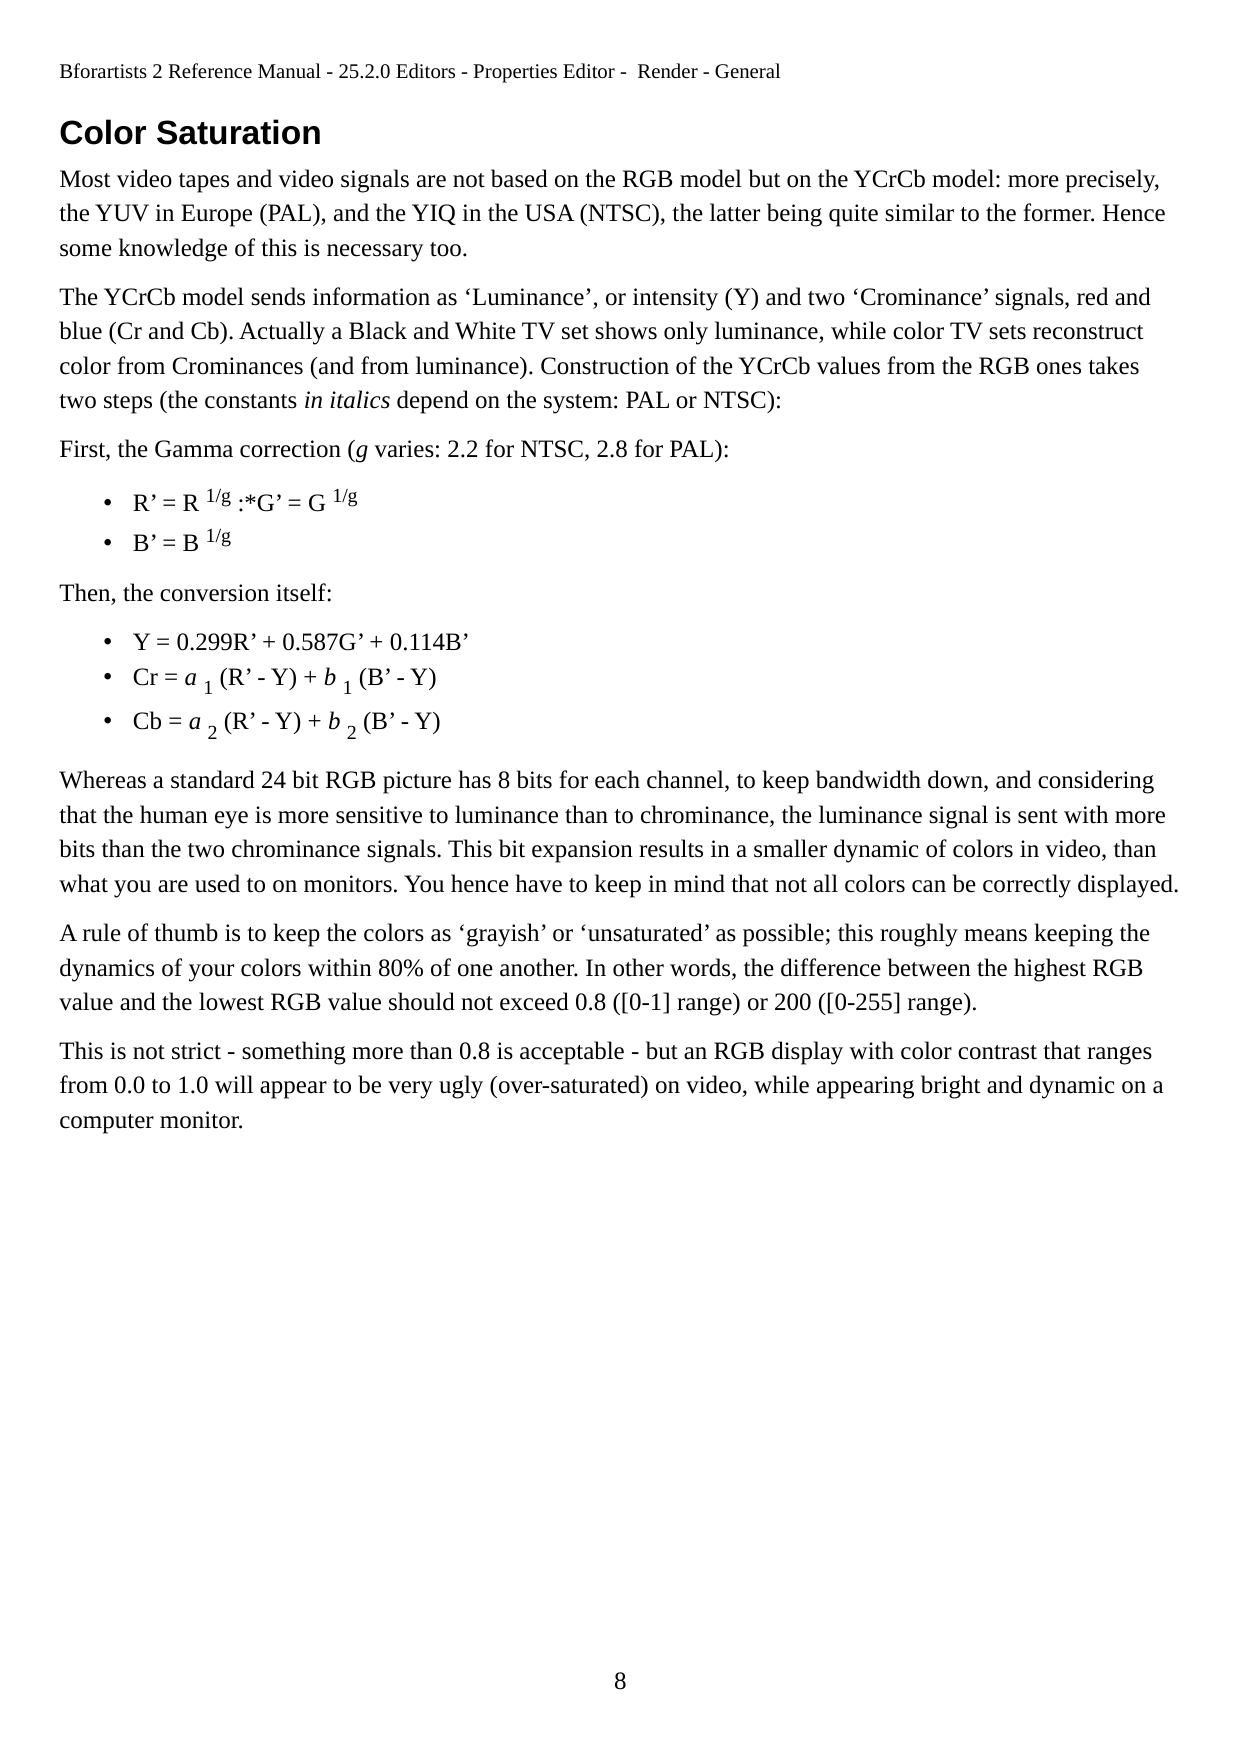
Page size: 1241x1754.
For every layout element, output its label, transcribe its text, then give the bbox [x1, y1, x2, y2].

text First, the Gamma correction (g varies: 2.2 for NTSC, 2.8 for PAL): [59, 434, 1181, 463]
text Then, the conversion itself: [59, 578, 1181, 607]
list Cb = a 2 (R’ - Y) + b 2 (B’ - Y) [103, 706, 1181, 744]
text A rule of thumb is to keep the colors as ‘grayish’ or ‘unsaturated’ as possible; this roughly means keeping the dynamics of your colors within 80% of one another. In other words, the difference between the highest RGB value and the lowest RGB value should not exceed 0.8 ([0-1] range) or 200 ([0-255] range). [59, 918, 1181, 1016]
list R’ = R 1/g :*G’ = G 1/g [103, 483, 1181, 517]
list Y = 0.299R’ + 0.587G’ + 0.114B’ [103, 627, 1181, 656]
list B’ = B 1/g [103, 523, 1181, 557]
text The YCrCb model sends information as ‘Luminance’, or intensity (Y) and two ‘Crominance’ signals, red and blue (Cr and Cb). Actually a Black and White TV set shows only luminance, while color TV sets reconstruct color from Crominances (and from luminance). Construction of the YCrCb values from the RGB ones takes two steps (the constants in italics depend on the system: PAL or NTSC): [59, 282, 1181, 414]
text Whereas a standard 24 bit RGB picture has 8 bits for each channel, to keep bandwidth down, and considering that the human eye is more sensitive to luminance than to chrominance, the luminance signal is sent with more bits than the two chrominance signals. This bit expansion results in a smaller dynamic of colors in video, than what you are used to on monitors. You hence have to keep in mind that not all colors can be correctly displayed. [59, 766, 1181, 898]
text This is not strict - something more than 0.8 is acceptable - but an RGB display with color contrast that ranges from 0.0 to 1.0 will appear to be very ugly (over-saturated) on video, while appearing bright and dynamic on a computer monitor. [59, 1036, 1181, 1134]
list Cr = a 1 (R’ - Y) + b 1 (B’ - Y) [103, 662, 1181, 699]
subtitle Color Saturation [59, 113, 1181, 151]
text Most video tapes and video signals are not based on the RGB model but on the YCrCb model: more precisely, the YUV in Europe (PAL), and the YIQ in the USA (NTSC), the latter being quite similar to the former. Hence some knowledge of this is necessary too. [59, 164, 1181, 261]
